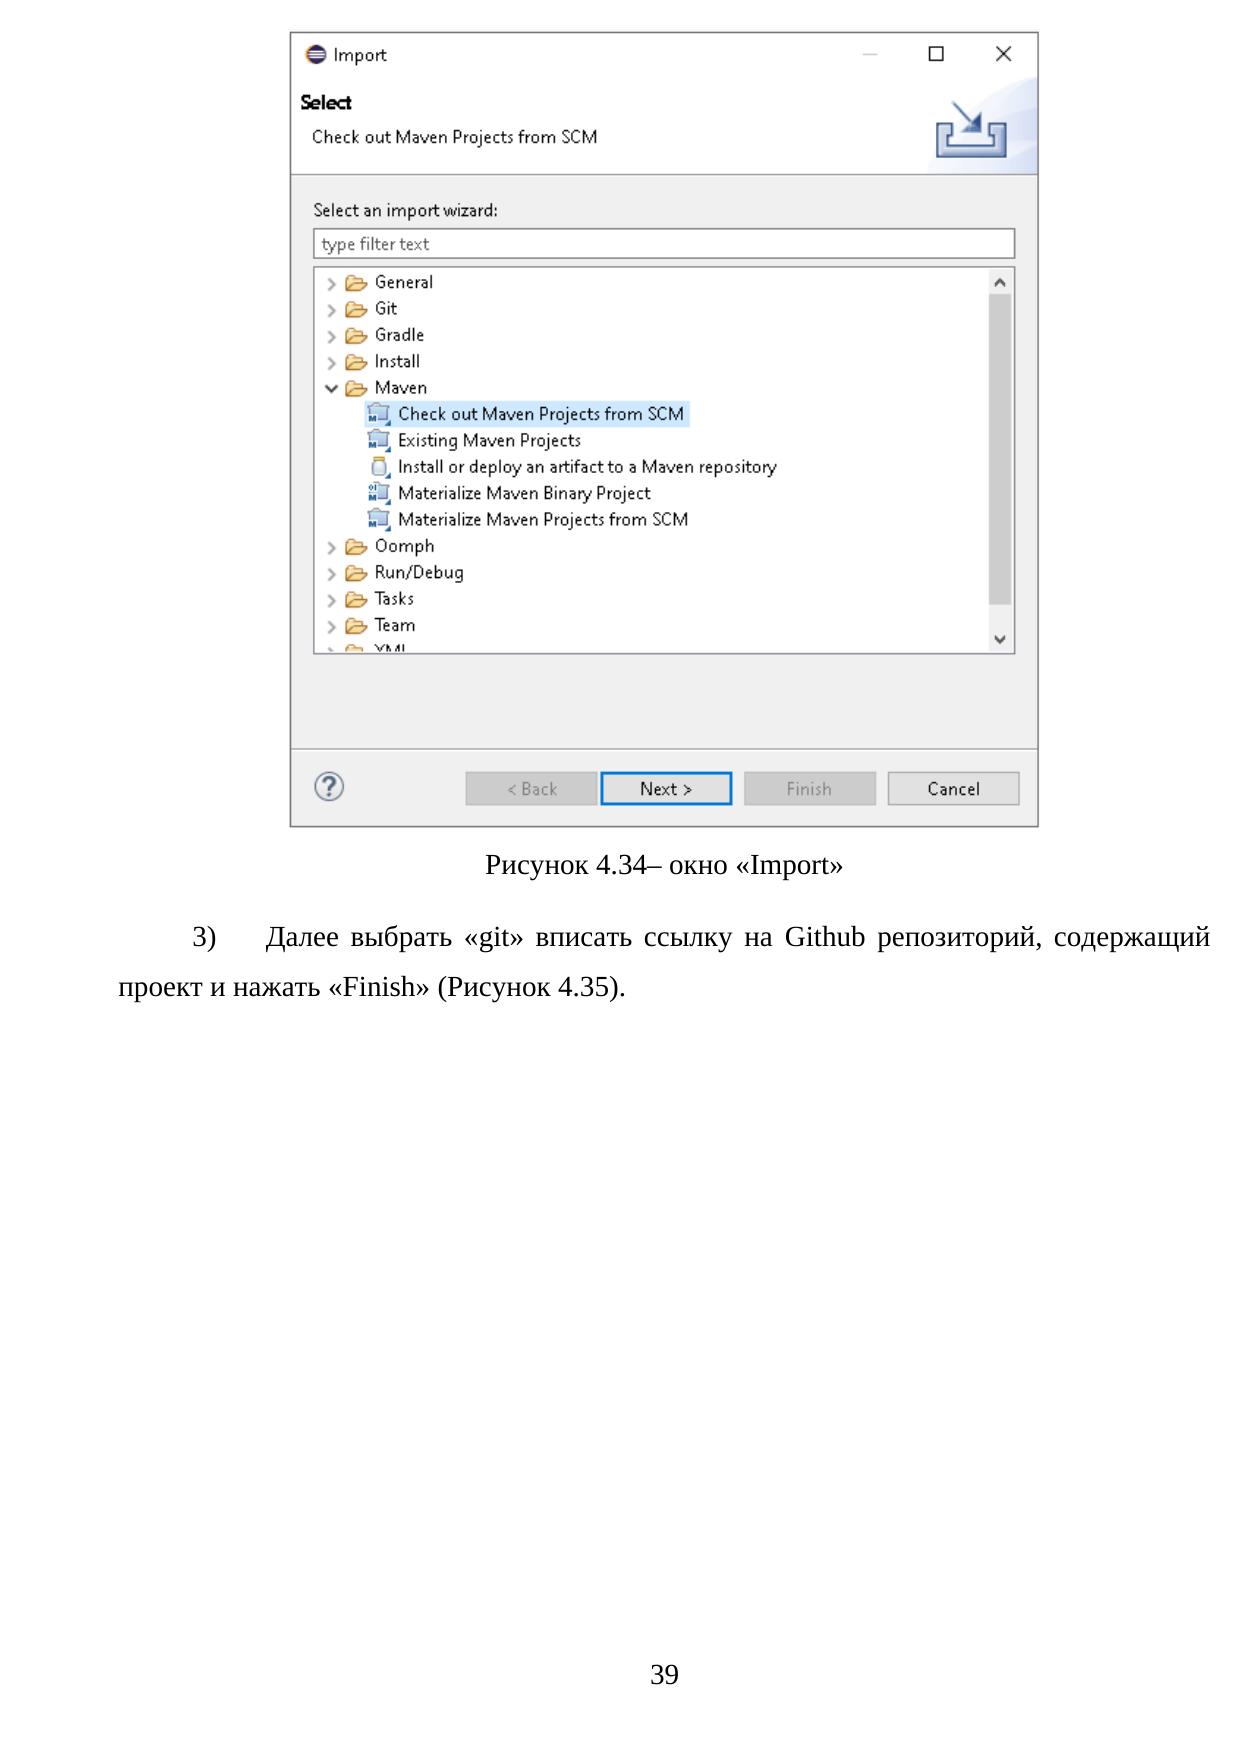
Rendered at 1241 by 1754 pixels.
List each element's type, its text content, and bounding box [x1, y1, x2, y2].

text Рисунок 4.34– окно «Import» [118, 847, 1211, 881]
list Далее выбрать «git» вписать ссылку на Github репозиторий, содержащий проект и нажать «Finish» (Рисунок 4.35). [118, 919, 1211, 1002]
